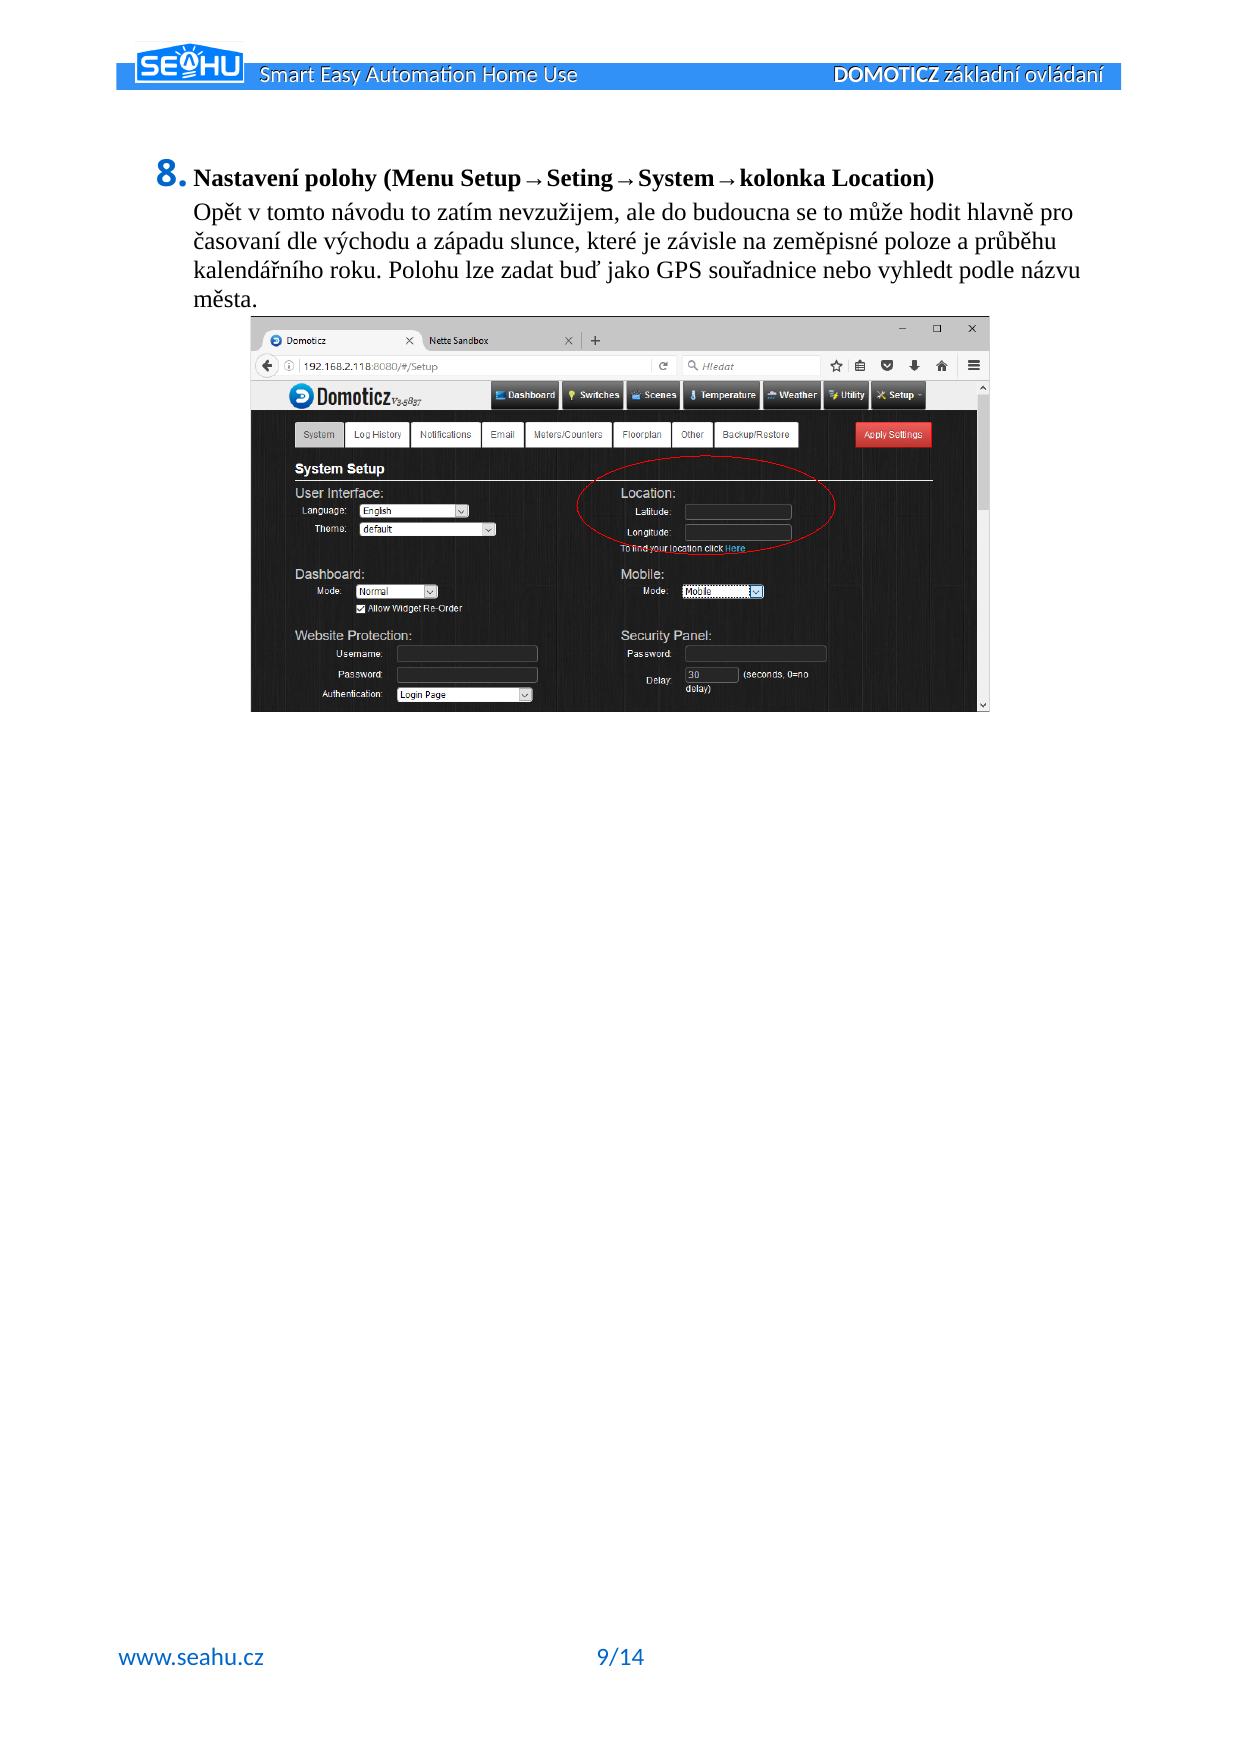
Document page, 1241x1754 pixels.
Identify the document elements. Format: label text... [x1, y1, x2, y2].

picture [250, 316, 990, 712]
list Nastavení polohy (Menu Setup→Seting→System→kolonka Location) Opět v tomto návodu to zatím nevzužijem, ale do budoucna se to může hodit hlavně pro časovaní dle východu a západu slunce, které je závisle na zeměpisné poloze a průběhu kalendářního roku. Polohu lze zadat buď jako GPS souřadnice nebo vyhledt podle názvu města. [156, 146, 1122, 798]
picture [135, 41, 245, 83]
